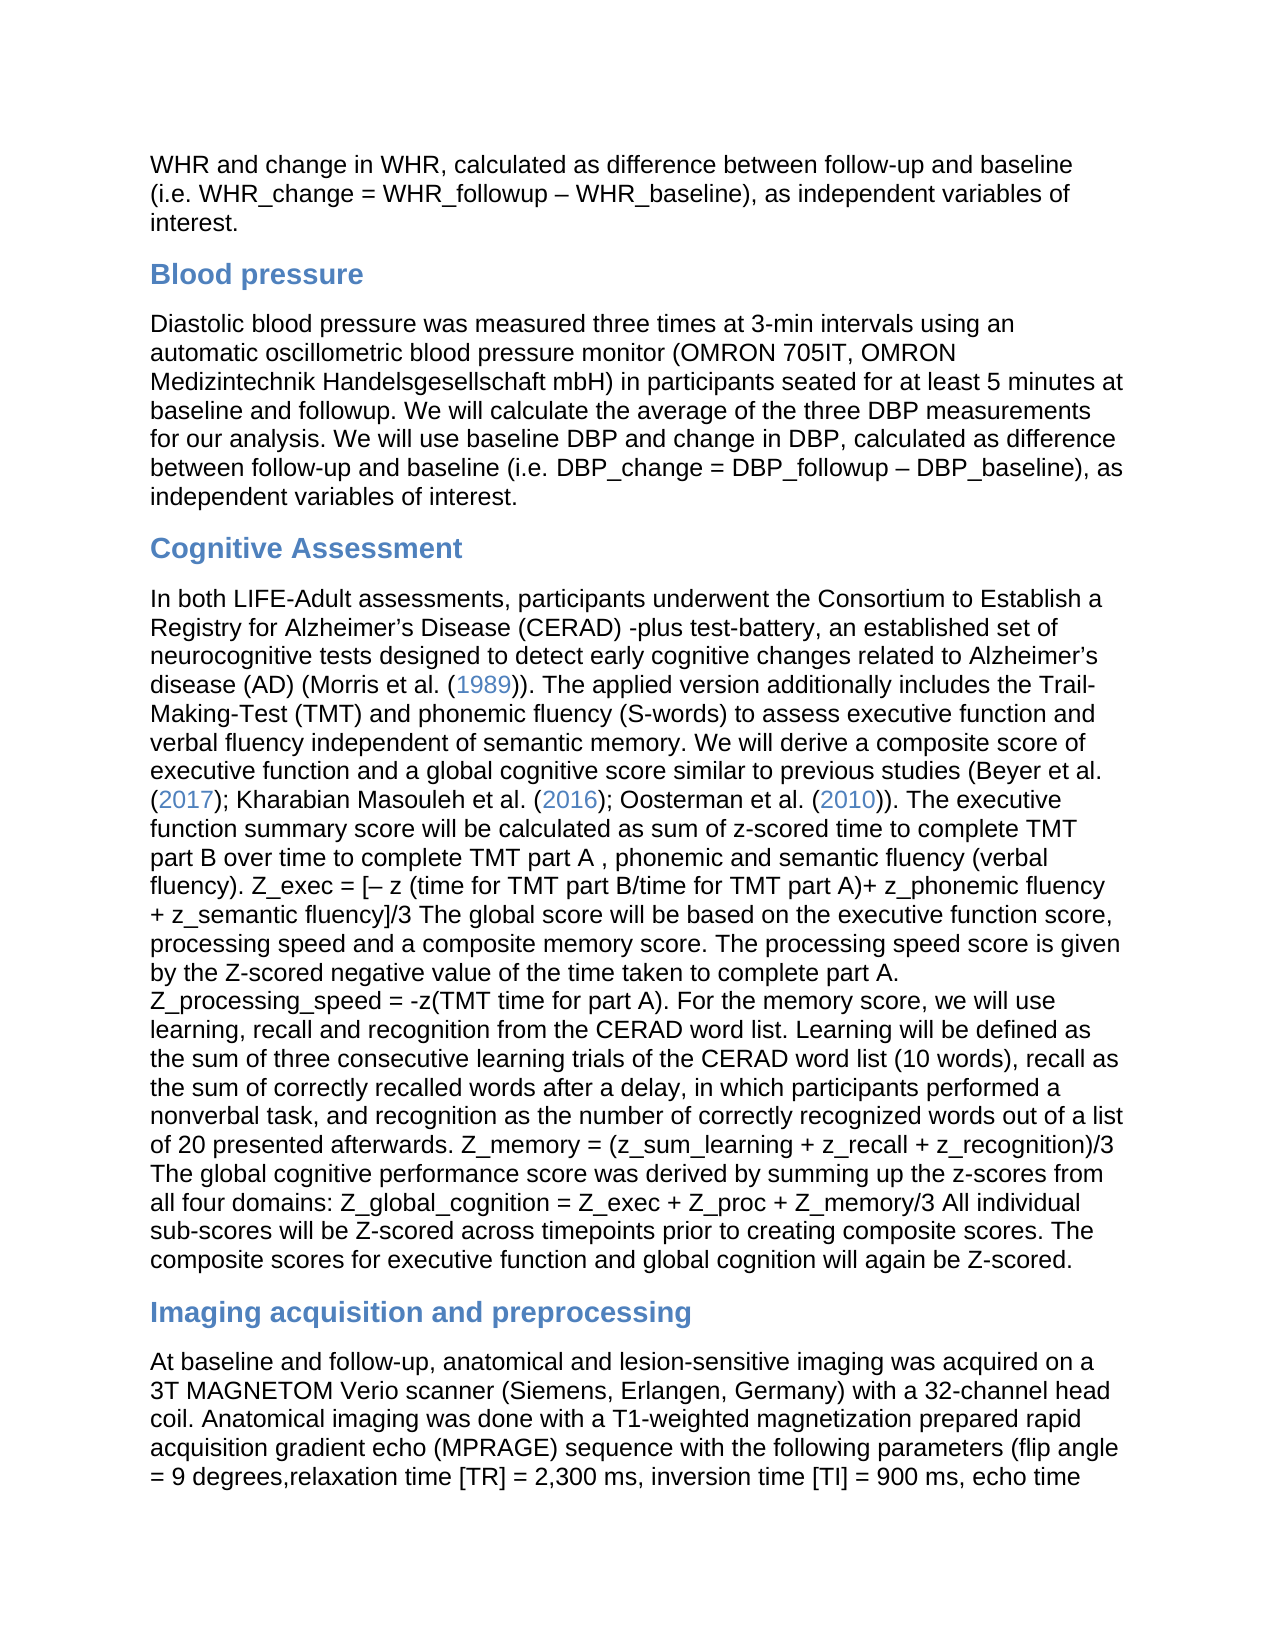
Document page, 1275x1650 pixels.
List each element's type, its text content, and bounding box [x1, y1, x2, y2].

subtitle Cognitive Assessment [150, 531, 1125, 565]
text In both LIFE-Adult assessments, participants underwent the Consortium to Establish a Registry for Alzheimer’s Disease (CERAD) -plus test-battery, an established set of neurocognitive tests designed to detect early cognitive changes related to Alzheimer’s disease (AD) (Morris et al. (1989)). The applied version additionally includes the Trail-Making-Test (TMT) and phonemic fluency (S-words) to assess executive function and verbal fluency independent of semantic memory. We will derive a composite score of executive function and a global cognitive score similar to previous studies (Beyer et al. (2017); Kharabian Masouleh et al. (2016); Oosterman et al. (2010)). The executive function summary score will be calculated as sum of z-scored time to complete TMT part B over time to complete TMT part A , phonemic and semantic fluency (verbal fluency). Z_exec = [– z (time for TMT part B/time for TMT part A)+ z_phonemic fluency + z_semantic fluency]/3 The global score will be based on the executive function score, processing speed and a composite memory score. The processing speed score is given by the Z-scored negative value of the time taken to complete part A. Z_processing_speed = -z(TMT time for part A). For the memory score, we will use learning, recall and recognition from the CERAD word list. Learning will be defined as the sum of three consecutive learning trials of the CERAD word list (10 words), recall as the sum of correctly recalled words after a delay, in which participants performed a nonverbal task, and recognition as the number of correctly recognized words out of a list of 20 presented afterwards. Z_memory = (z_sum_learning + z_recall + z_recognition)/3 The global cognitive performance score was derived by summing up the z-scores from all four domains: Z_global_cognition = Z_exec + Z_proc + Z_memory/3 All individual sub-scores will be Z-scored across timepoints prior to creating composite scores. The composite scores for executive function and global cognition will again be Z-scored. [150, 584, 1125, 1274]
subtitle Blood pressure [150, 257, 1125, 291]
subtitle Imaging acquisition and preprocessing [150, 1294, 1125, 1328]
text Diastolic blood pressure was measured three times at 3-min intervals using an automatic oscillometric blood pressure monitor (OMRON 705IT, OMRON Medizintechnik Handelsgesellschaft mbH) in participants seated for at least 5 minutes at baseline and followup. We will calculate the average of the three DBP measurements for our analysis. We will use baseline DBP and change in DBP, calculated as difference between follow-up and baseline (i.e. DBP_change = DBP_followup – DBP_baseline), as independent variables of interest. [150, 309, 1125, 511]
text At baseline and follow-up, anatomical and lesion-sensitive imaging was acquired on a 3T MAGNETOM Verio scanner (Siemens, Erlangen, Germany) with a 32-channel head coil. Anatomical imaging was done with a T1-weighted magnetization prepared rapid acquisition gradient echo (MPRAGE) sequence with the following parameters (flip angle = 9 degrees,relaxation time [TR] = 2,300 ms, inversion time [TI] = 900 ms, echo time [150, 1347, 1125, 1491]
text WHR and change in WHR, calculated as difference between follow-up and baseline (i.e. WHR_change = WHR_followup – WHR_baseline), as independent variables of interest. [150, 150, 1125, 236]
